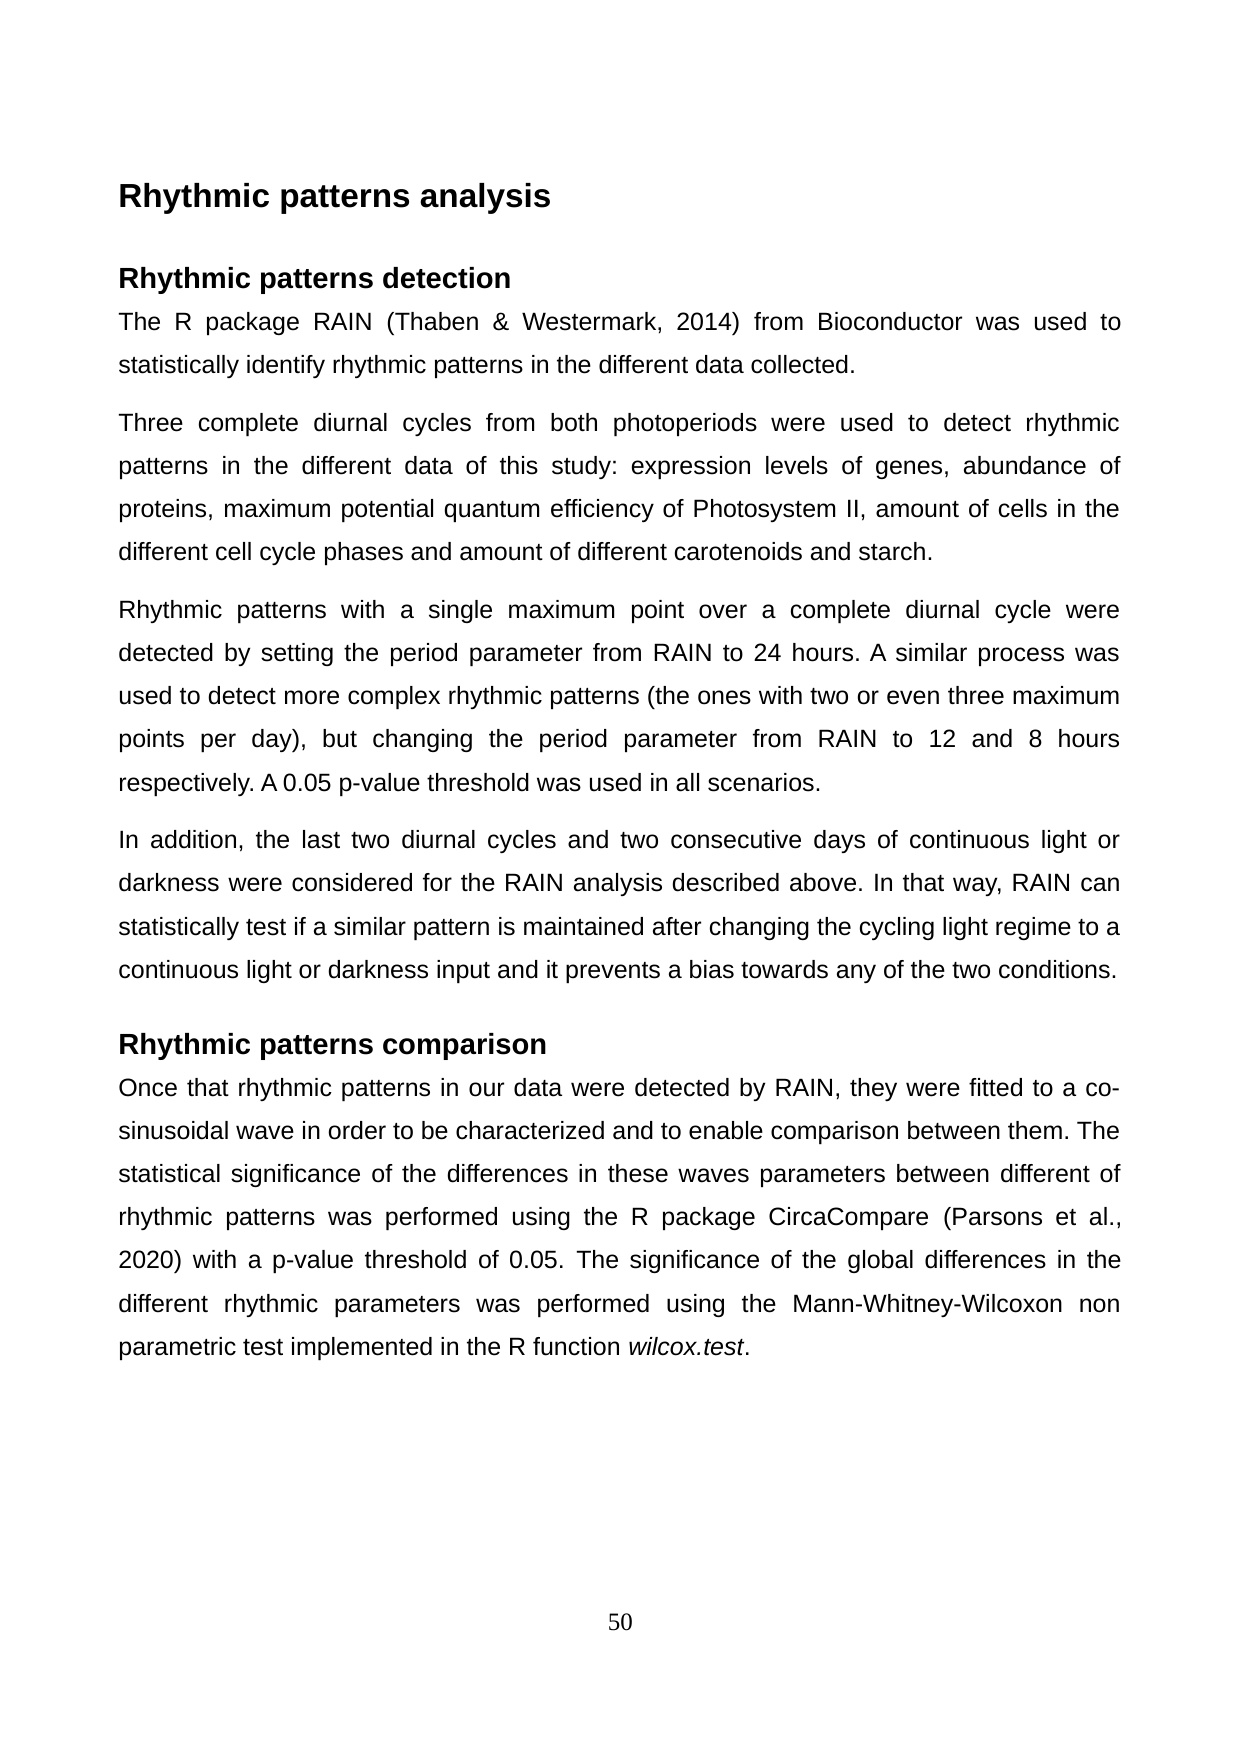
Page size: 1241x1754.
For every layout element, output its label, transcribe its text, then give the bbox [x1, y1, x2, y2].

text The R package RAIN (Thaben & Westermark, 2014)⁠ from Bioconductor was used to statistically identify rhythmic patterns in the different data collected. [118, 307, 1122, 379]
subtitle Rhythmic patterns detection [118, 261, 1122, 294]
text Once that rhythmic patterns in our data were detected by RAIN, they were fitted to a co-sinusoidal wave in order to be characterized and to enable comparison between them. The statistical significance of the differences in these waves parameters between different of rhythmic patterns was performed using the R package CircaCompare (Parsons et al., 2020)⁠ with a p-value threshold of 0.05. The significance of the global differences in the different rhythmic parameters was performed using the Mann-Whitney-Wilcoxon non parametric test implemented in the R function wilcox.test. [118, 1073, 1122, 1360]
text Three complete diurnal cycles from both photoperiods were used to detect rhythmic patterns in the different data of this study: expression levels of genes, abundance of proteins, maximum potential quantum efficiency of Photosystem II, amount of cells in the different cell cycle phases and amount of different carotenoids and starch. [118, 408, 1122, 566]
subtitle Rhythmic patterns comparison [118, 1027, 1122, 1060]
text Rhythmic patterns with a single maximum point over a complete diurnal cycle were detected by setting the period parameter from RAIN to 24 hours. A similar process was used to detect more complex rhythmic patterns (the ones with two or even three maximum points per day), but changing the period parameter from RAIN to 12 and 8 hours respectively. A 0.05 p-value threshold was used in all scenarios. [118, 595, 1122, 796]
text In addition, the last two diurnal cycles and two consecutive days of continuous light or darkness were considered for the RAIN analysis described above. In that way, RAIN can statistically test if a similar pattern is maintained after changing the cycling light regime to a continuous light or darkness input and it prevents a bias towards any of the two conditions. [118, 825, 1122, 983]
subtitle Rhythmic patterns analysis [118, 176, 1122, 215]
